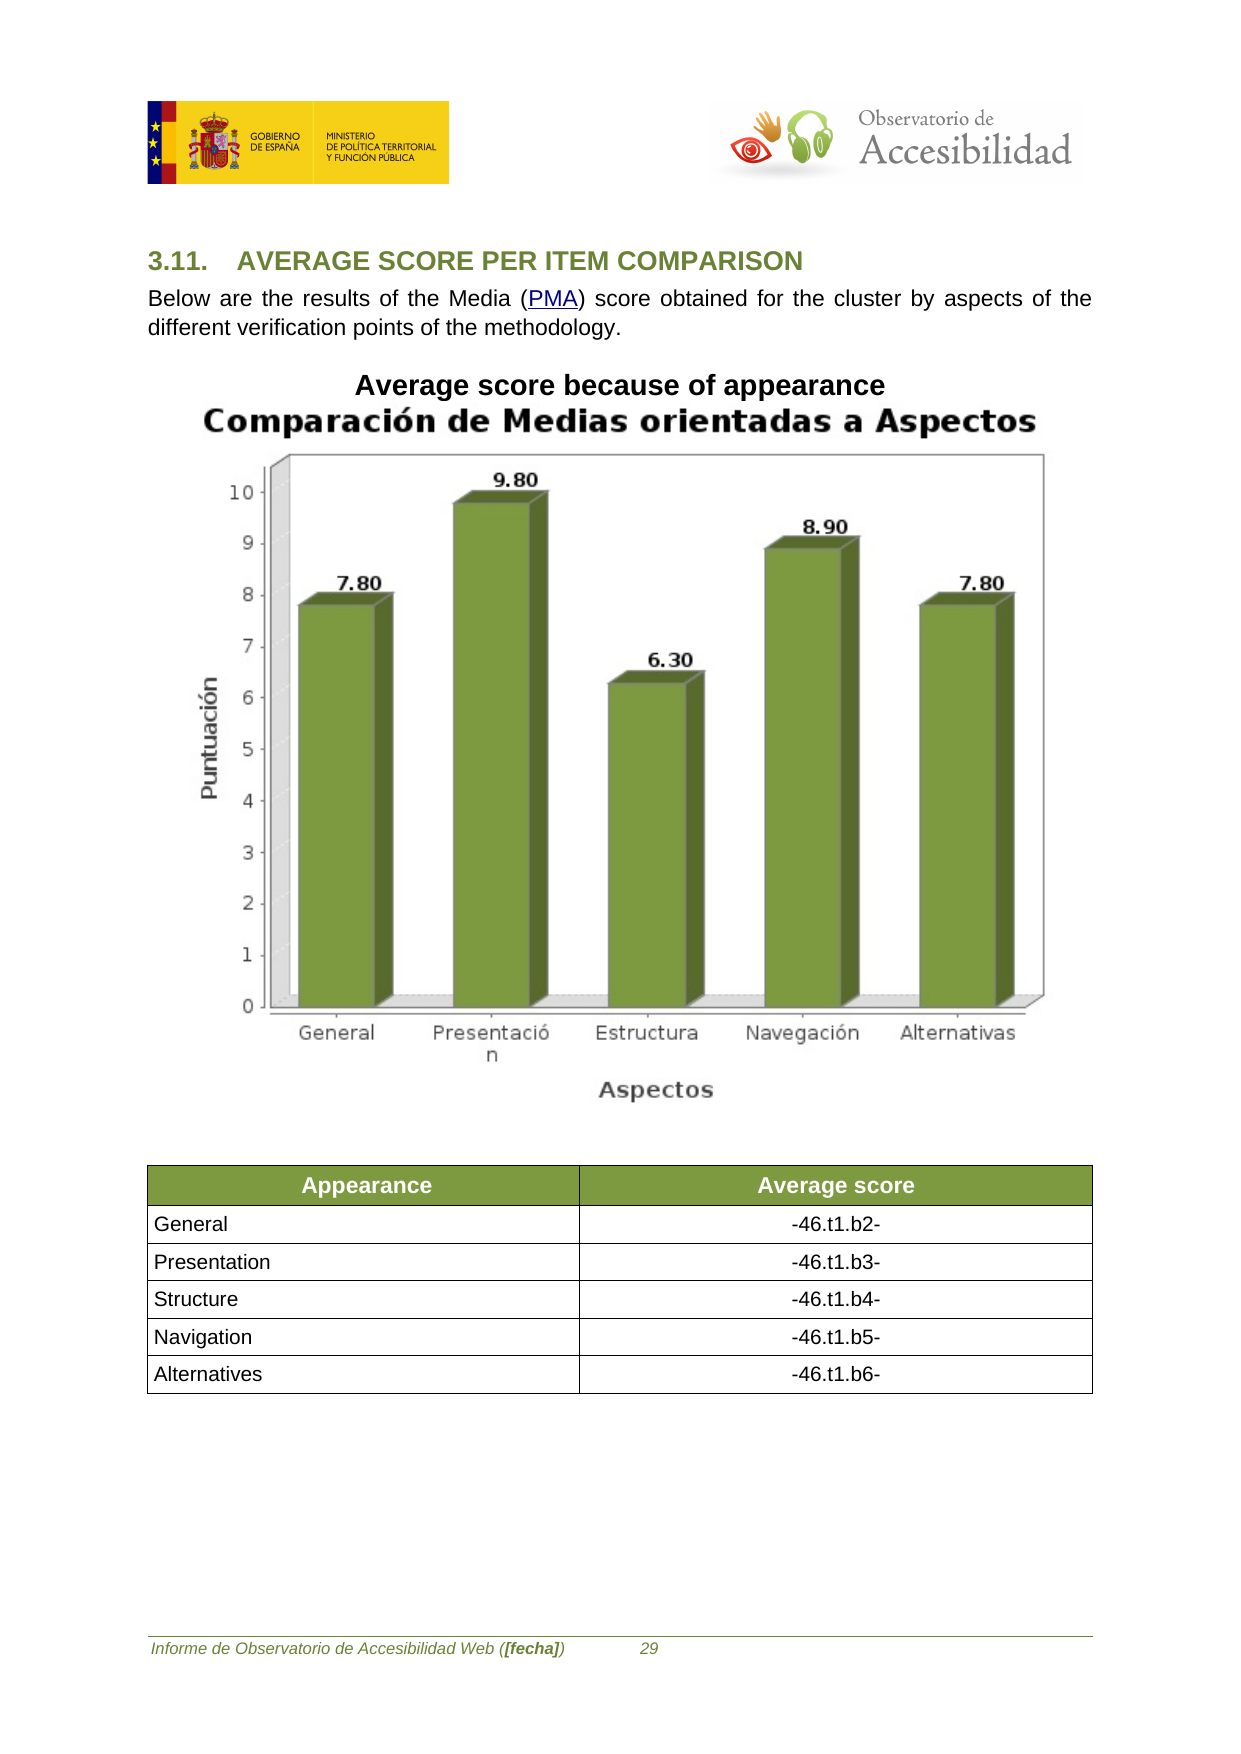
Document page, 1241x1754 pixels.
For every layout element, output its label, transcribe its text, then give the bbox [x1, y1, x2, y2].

table_cell -46.t1.b2- [580, 1206, 1092, 1242]
table_cell -46.t1.b6- [580, 1356, 1092, 1392]
table_cell -46.t1.b5- [580, 1319, 1092, 1355]
table_cell Presentation [148, 1244, 579, 1280]
picture [178, 401, 1062, 1112]
subtitle Average score per item comparison [148, 245, 1092, 276]
table_header Average score [580, 1166, 1092, 1205]
table_header Appearance [148, 1166, 579, 1205]
table_cell General [148, 1206, 579, 1242]
picture [710, 101, 1086, 184]
table_cell Structure [148, 1281, 579, 1317]
table_cell Navigation [148, 1319, 579, 1355]
picture [147, 101, 450, 184]
table_cell -46.t1.b3- [580, 1244, 1092, 1280]
text Average score because of appearance [148, 368, 1092, 402]
text Below are the results of the Media (PMA) score obtained for the cluster by aspects of the different verification points of the methodology. [148, 285, 1092, 341]
table_cell Alternatives [148, 1356, 579, 1392]
table_cell -46.t1.b4- [580, 1281, 1092, 1317]
